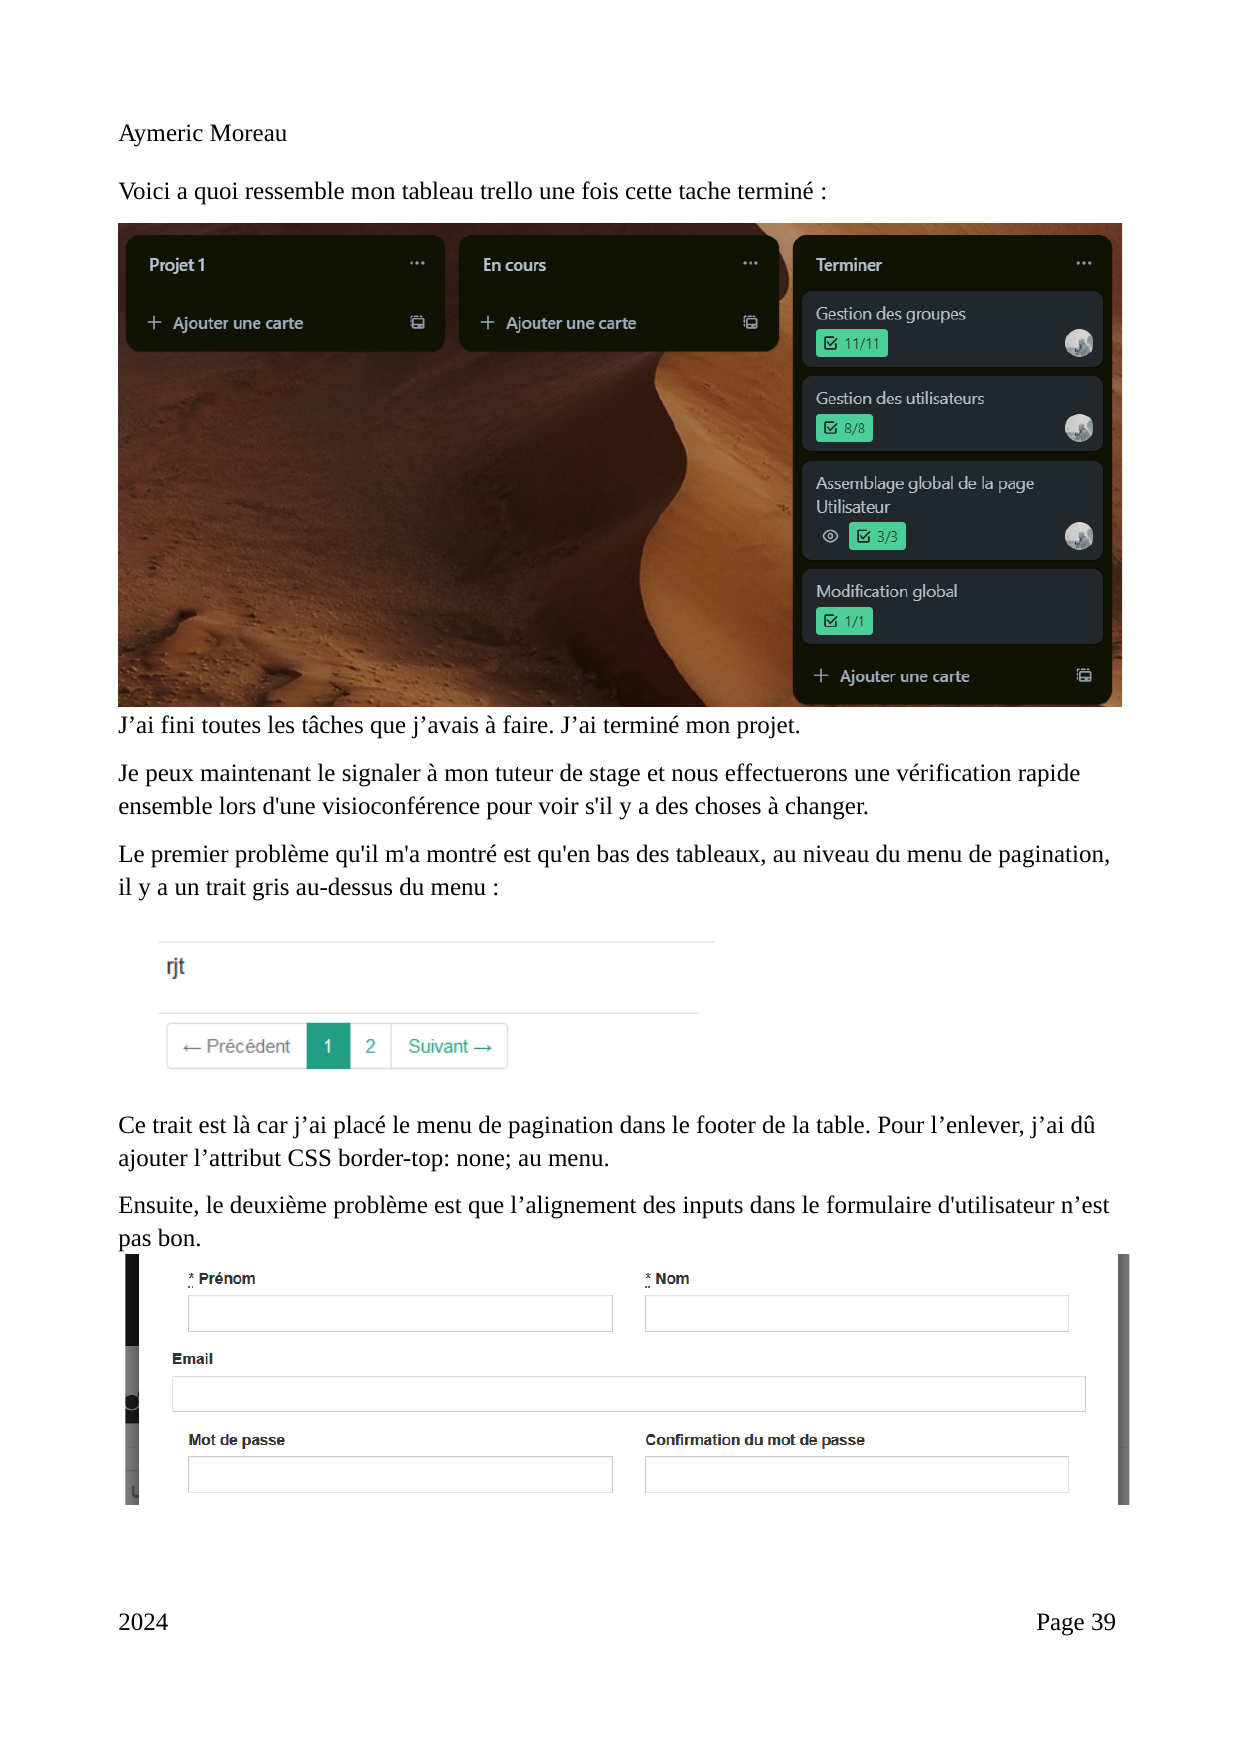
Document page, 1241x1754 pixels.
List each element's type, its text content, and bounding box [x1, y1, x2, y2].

text Voici a quoi ressemble mon tableau trello une fois cette tache terminé : [118, 176, 1122, 205]
text Ensuite, le deuxième problème est que l’alignement des inputs dans le formulaire d'utilisateur n’est pas bon. [118, 1190, 1122, 1252]
picture [118, 223, 1123, 707]
text Le premier problème qu'il m'a montré est qu'en bas des tableaux, au niveau du menu de pagination, il y a un trait gris au-dessus du menu : [118, 839, 1122, 900]
text Je peux maintenant le signaler à mon tuteur de stage et nous effectuerons une vérification rapide ensemble lors d'une visioconférence pour voir s'il y a des choses à changer. [118, 758, 1122, 820]
picture [125, 1254, 1130, 1505]
picture [140, 919, 715, 1083]
text J’ai fini toutes les tâches que j’avais à faire. J’ai terminé mon projet. [118, 707, 1122, 739]
text Ce trait est là car j’ai placé le menu de pagination dans le footer de la table. Pour l’enlever, j’ai dû ajouter l’attribut CSS border-top: none; au menu. [118, 1110, 1122, 1171]
